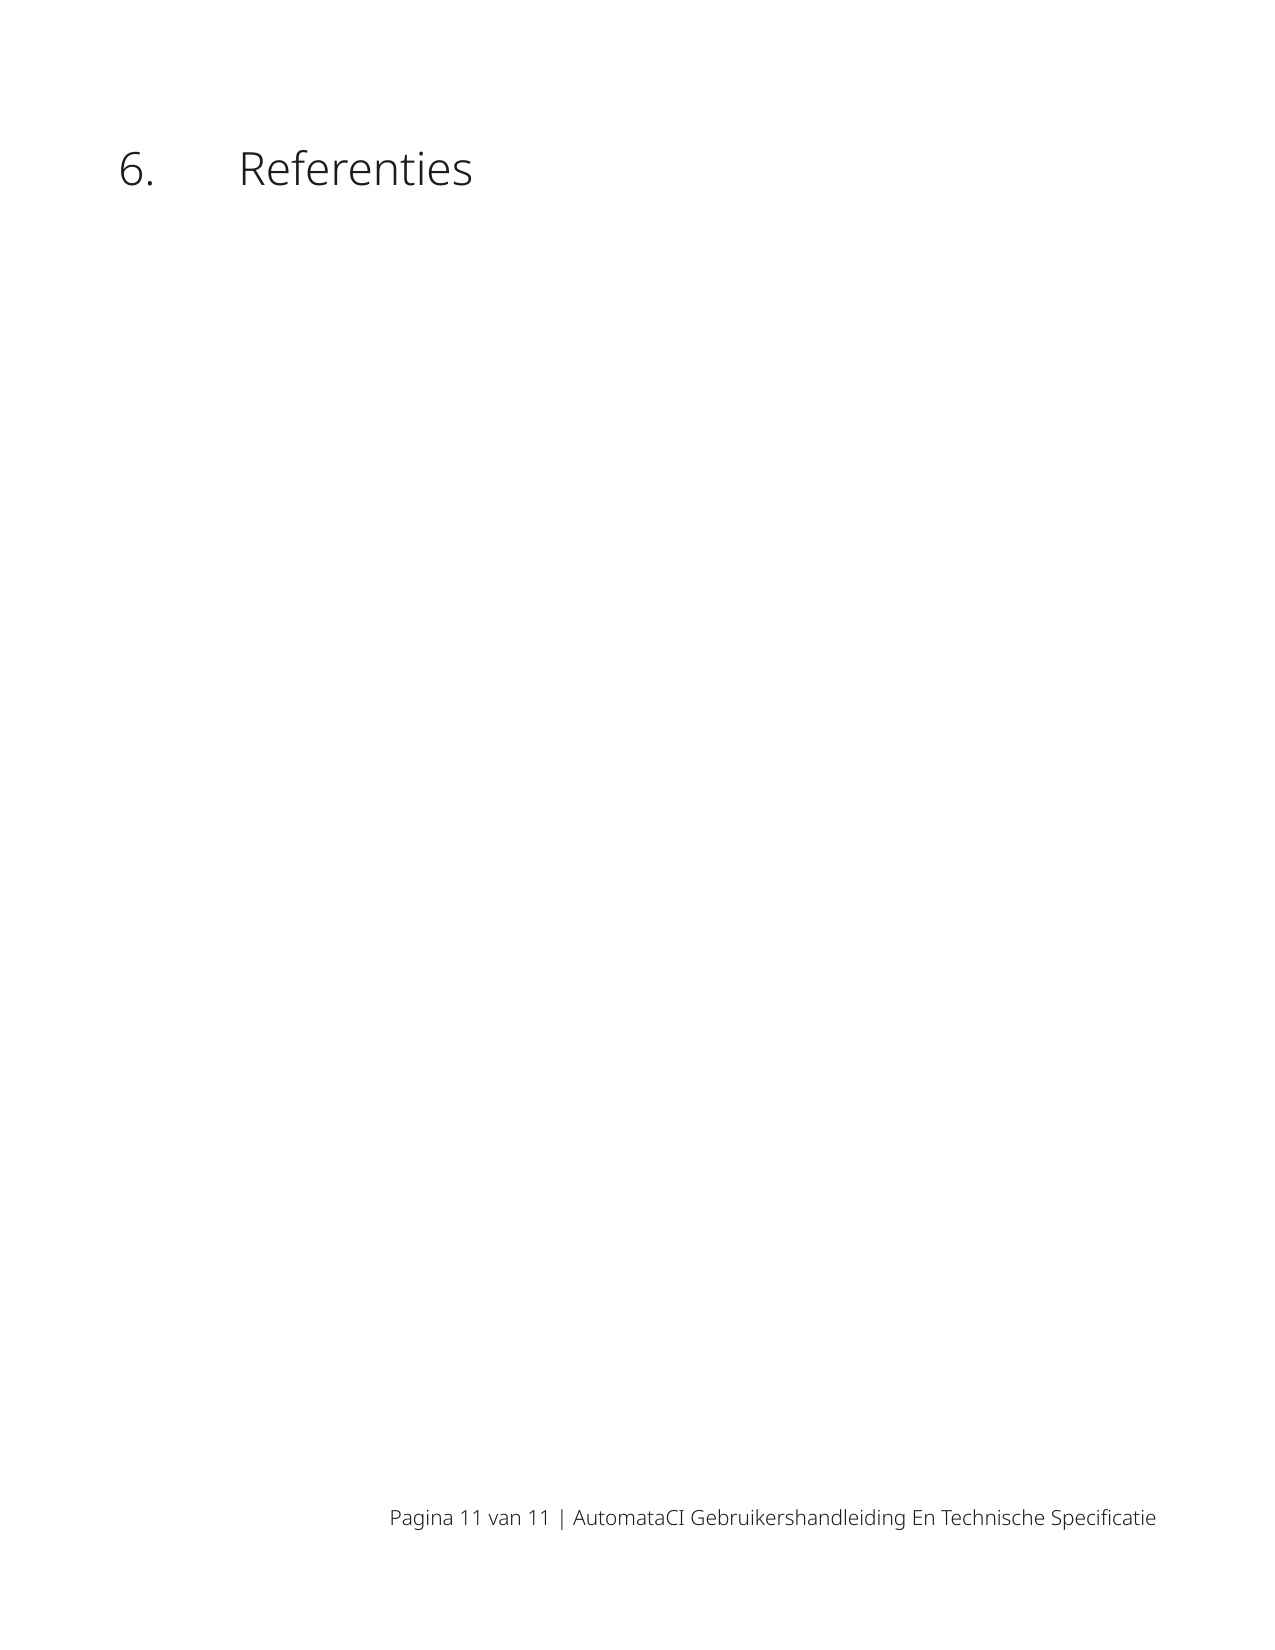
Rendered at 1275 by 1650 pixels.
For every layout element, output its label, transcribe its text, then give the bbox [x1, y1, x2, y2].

subtitle Referenties [118, 136, 1157, 198]
